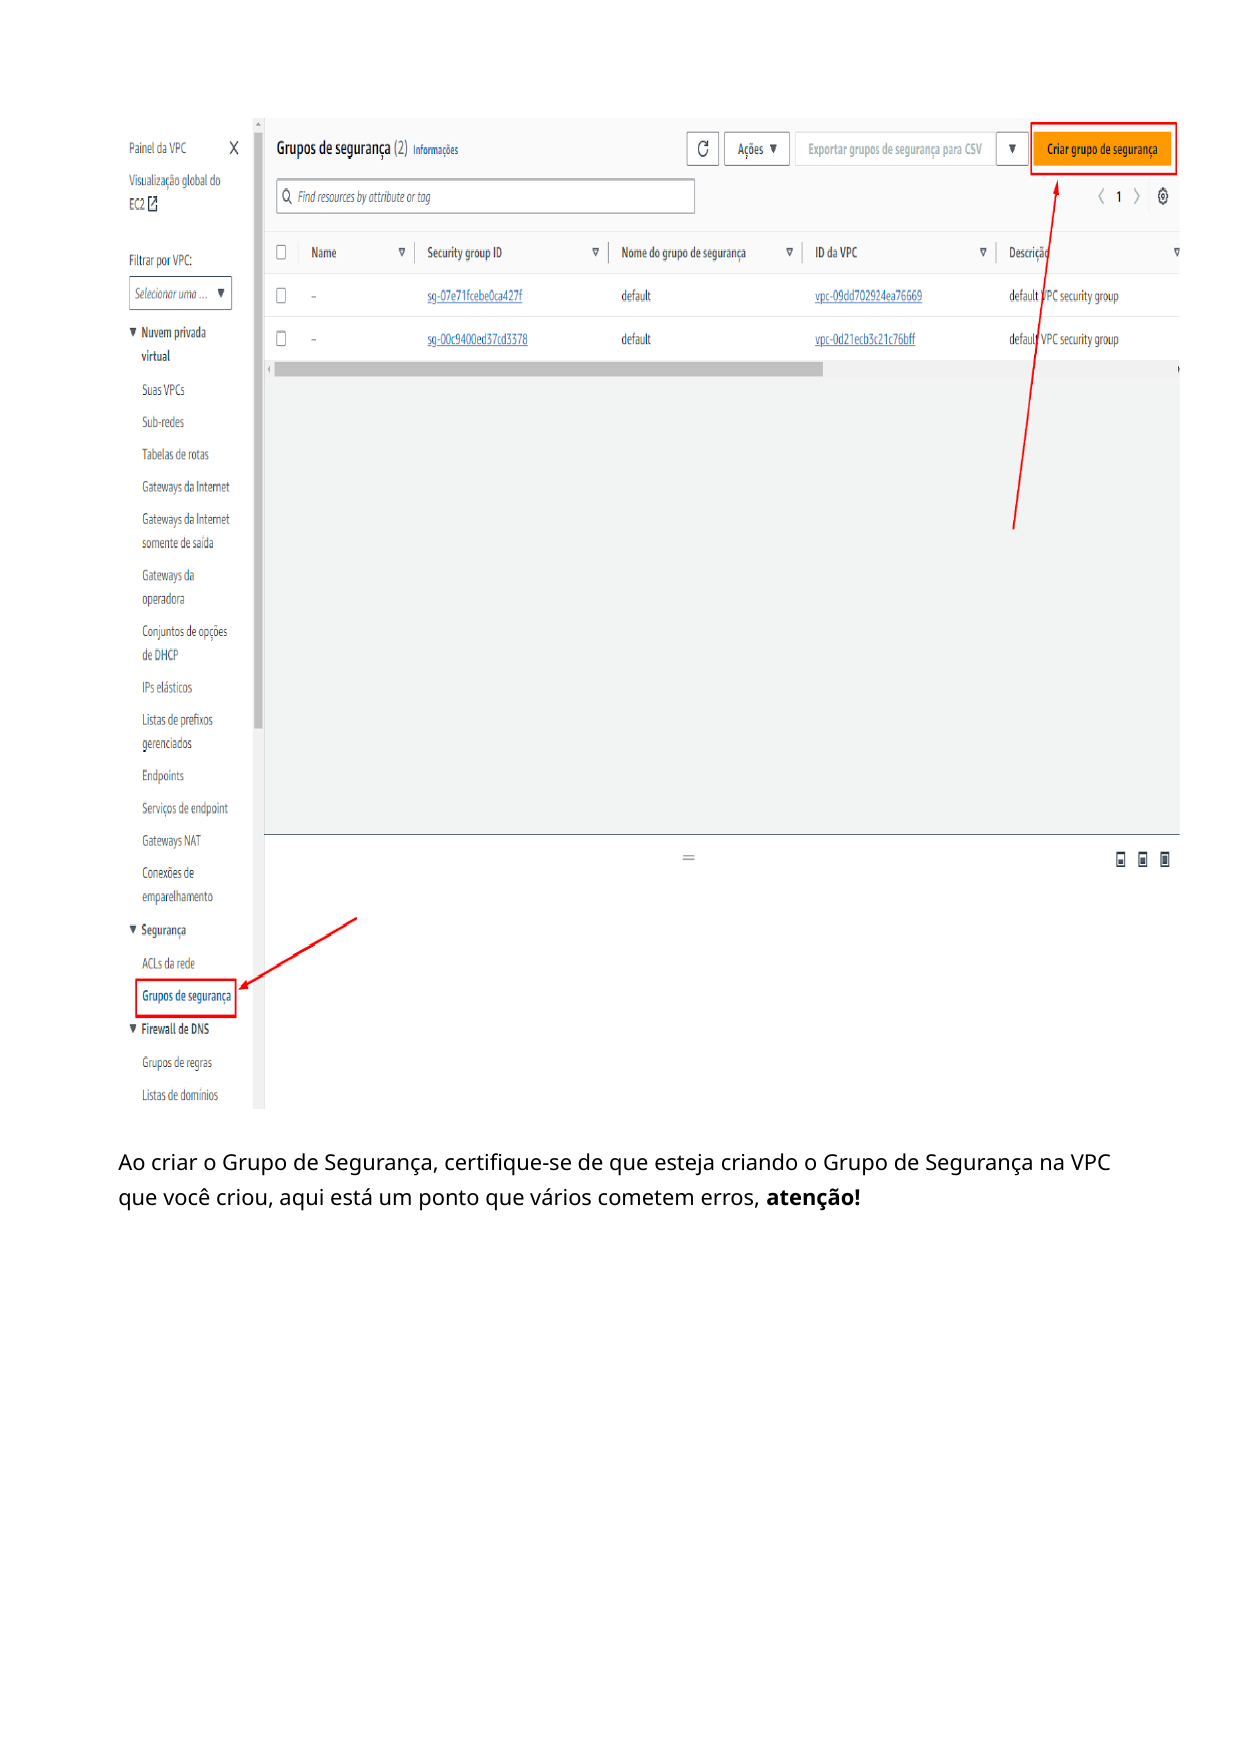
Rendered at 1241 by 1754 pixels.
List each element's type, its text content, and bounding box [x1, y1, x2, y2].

picture [118, 118, 1180, 1109]
text Ao criar o Grupo de Segurança, certifique-se de que esteja criando o Grupo de Segurança na VPC que você criou, aqui está um ponto que vários cometem erros, atenção! [118, 1147, 1122, 1211]
